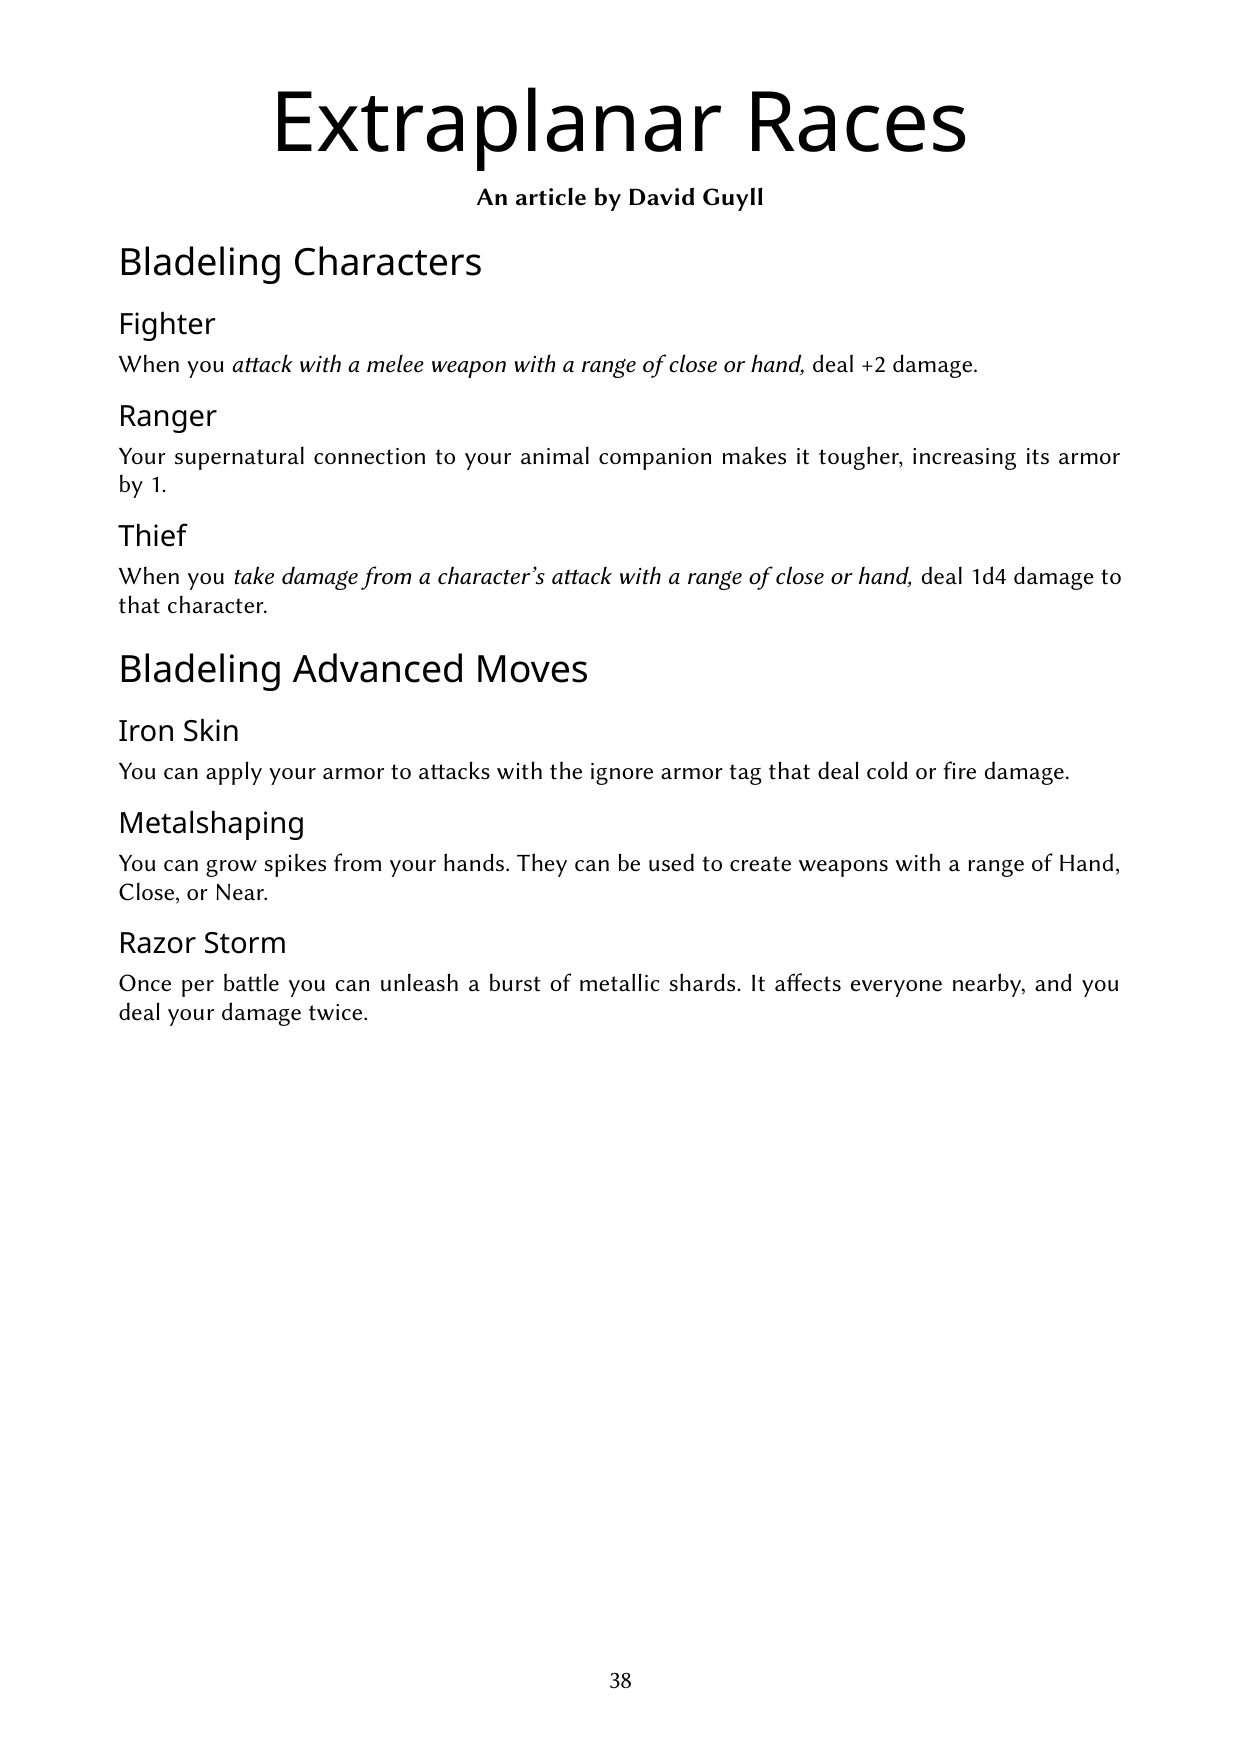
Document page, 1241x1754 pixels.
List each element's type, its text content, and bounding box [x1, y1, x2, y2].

text An article by David Guyll [118, 183, 1122, 212]
subtitle Bladeling Characters [118, 235, 1122, 286]
text Your supernatural connection to your animal companion makes it tougher, increasing its armor by 1. [118, 442, 1122, 499]
subtitle Ranger [118, 395, 1122, 434]
subtitle Thief [118, 515, 1122, 555]
subtitle Metalshaping [118, 802, 1122, 842]
text You can grow spikes from your hands. They can be used to create weapons with a range of Hand, Close, or Near. [118, 849, 1122, 906]
subtitle Bladeling Advanced Moves [118, 643, 1122, 694]
subtitle Iron Skin [118, 710, 1122, 750]
subtitle Extraplanar Races [118, 63, 1122, 176]
subtitle Fighter [118, 303, 1122, 343]
text When you take damage from a character’s attack with a range of close or hand, deal 1d4 damage to that character. [118, 562, 1122, 619]
text Once per battle you can unleash a burst of metallic shards. It affects everyone nearby, and you deal your damage twice. [118, 969, 1122, 1027]
text When you attack with a melee weapon with a range of close or hand, deal +2 damage. [118, 350, 1122, 378]
text You can apply your armor to attacks with the ignore armor tag that deal cold or fire damage. [118, 757, 1122, 786]
subtitle Razor Storm [118, 923, 1122, 962]
